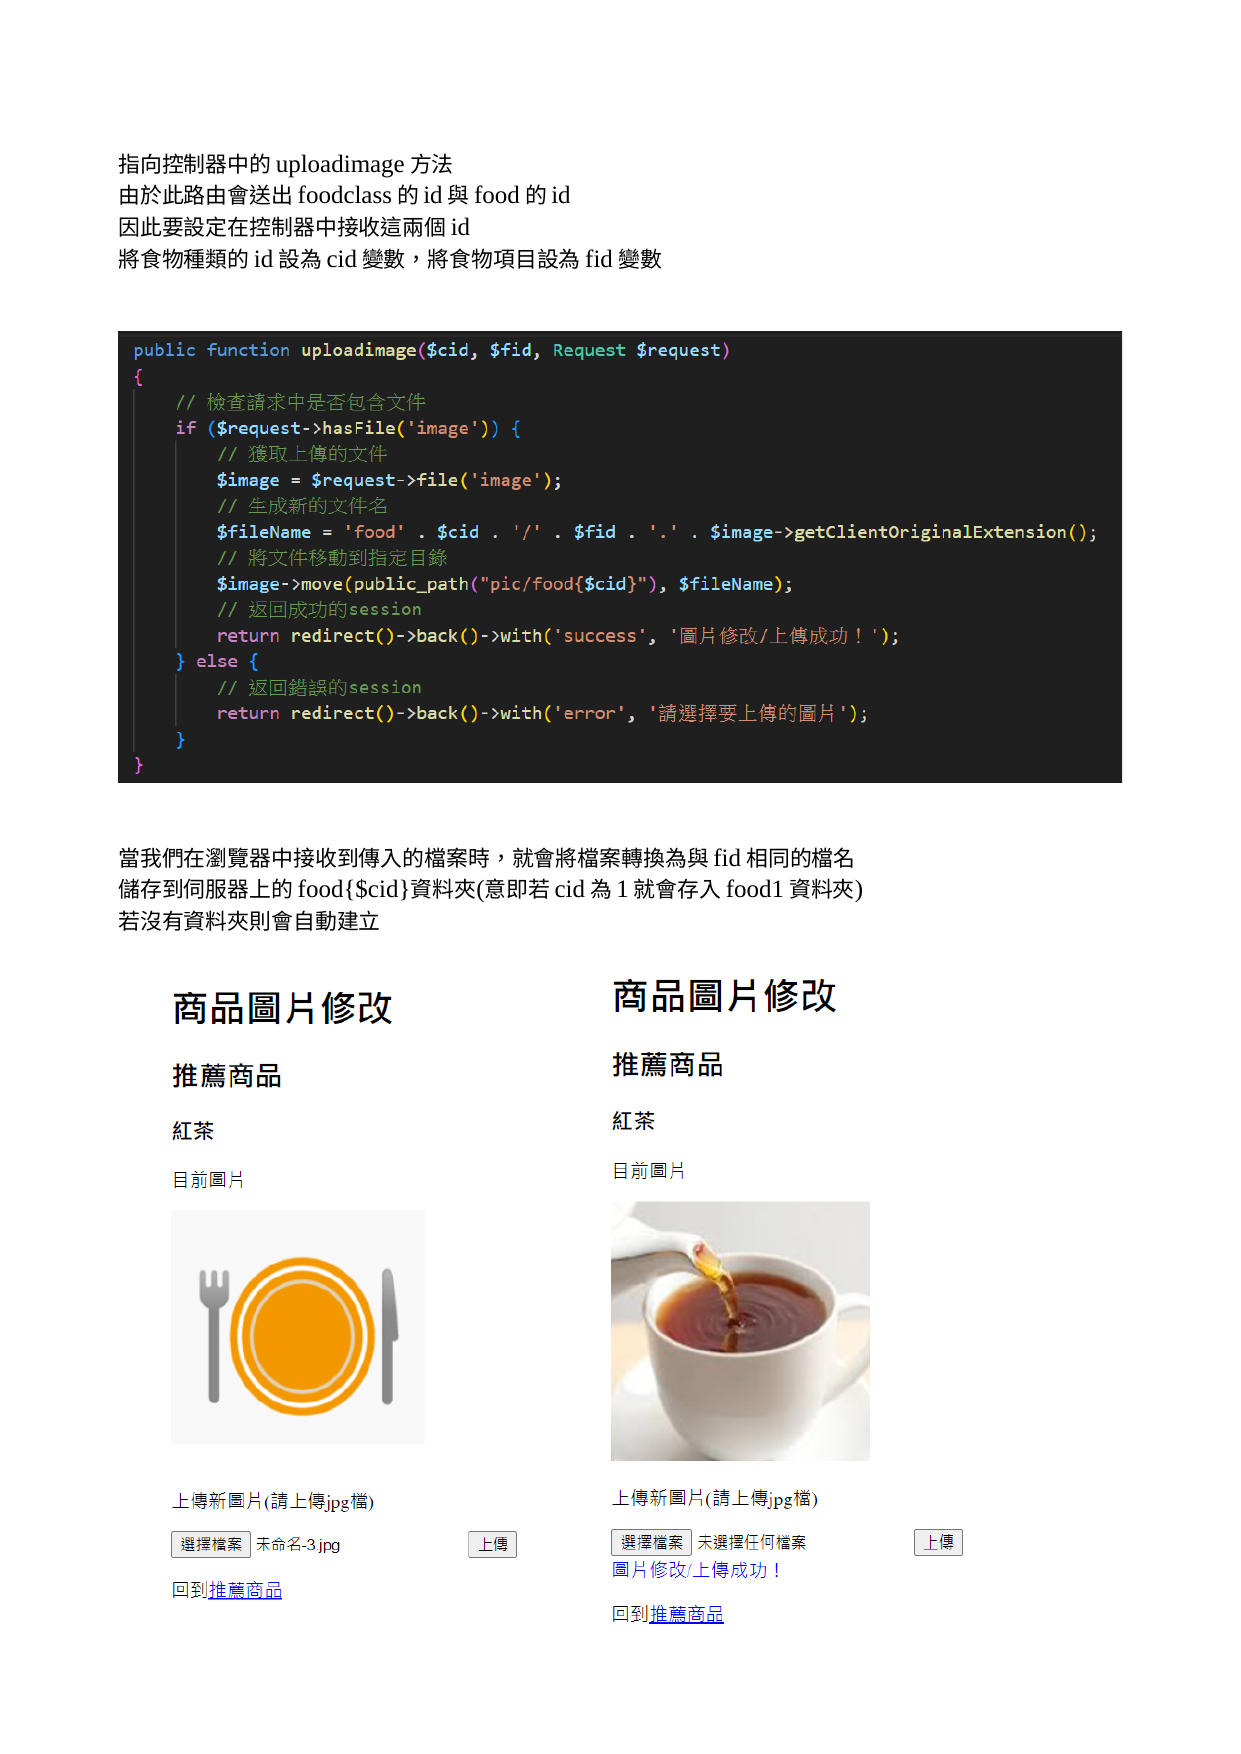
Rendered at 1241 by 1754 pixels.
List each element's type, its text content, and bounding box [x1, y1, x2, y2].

text 指向控制器中的uploadimage方法 [118, 147, 1122, 178]
text 因此要設定在控制器中接收這兩個id [118, 210, 1122, 242]
picture [607, 970, 1000, 1649]
text 將食物種類的id設為cid變數，將食物項目設為fid變數 [118, 242, 1122, 273]
text 由於此路由會送出foodclass的id與food的id [118, 178, 1122, 210]
picture [169, 980, 531, 1624]
text 儲存到伺服器上的food{$cid}資料夾(意即若cid為1就會存入food1資料夾) [118, 872, 1122, 904]
text 若沒有資料夾則會自動建立 [118, 904, 1122, 936]
text 當我們在瀏覽器中接收到傳入的檔案時，就會將檔案轉換為與fid相同的檔名 [118, 841, 1122, 872]
picture [118, 331, 1123, 783]
